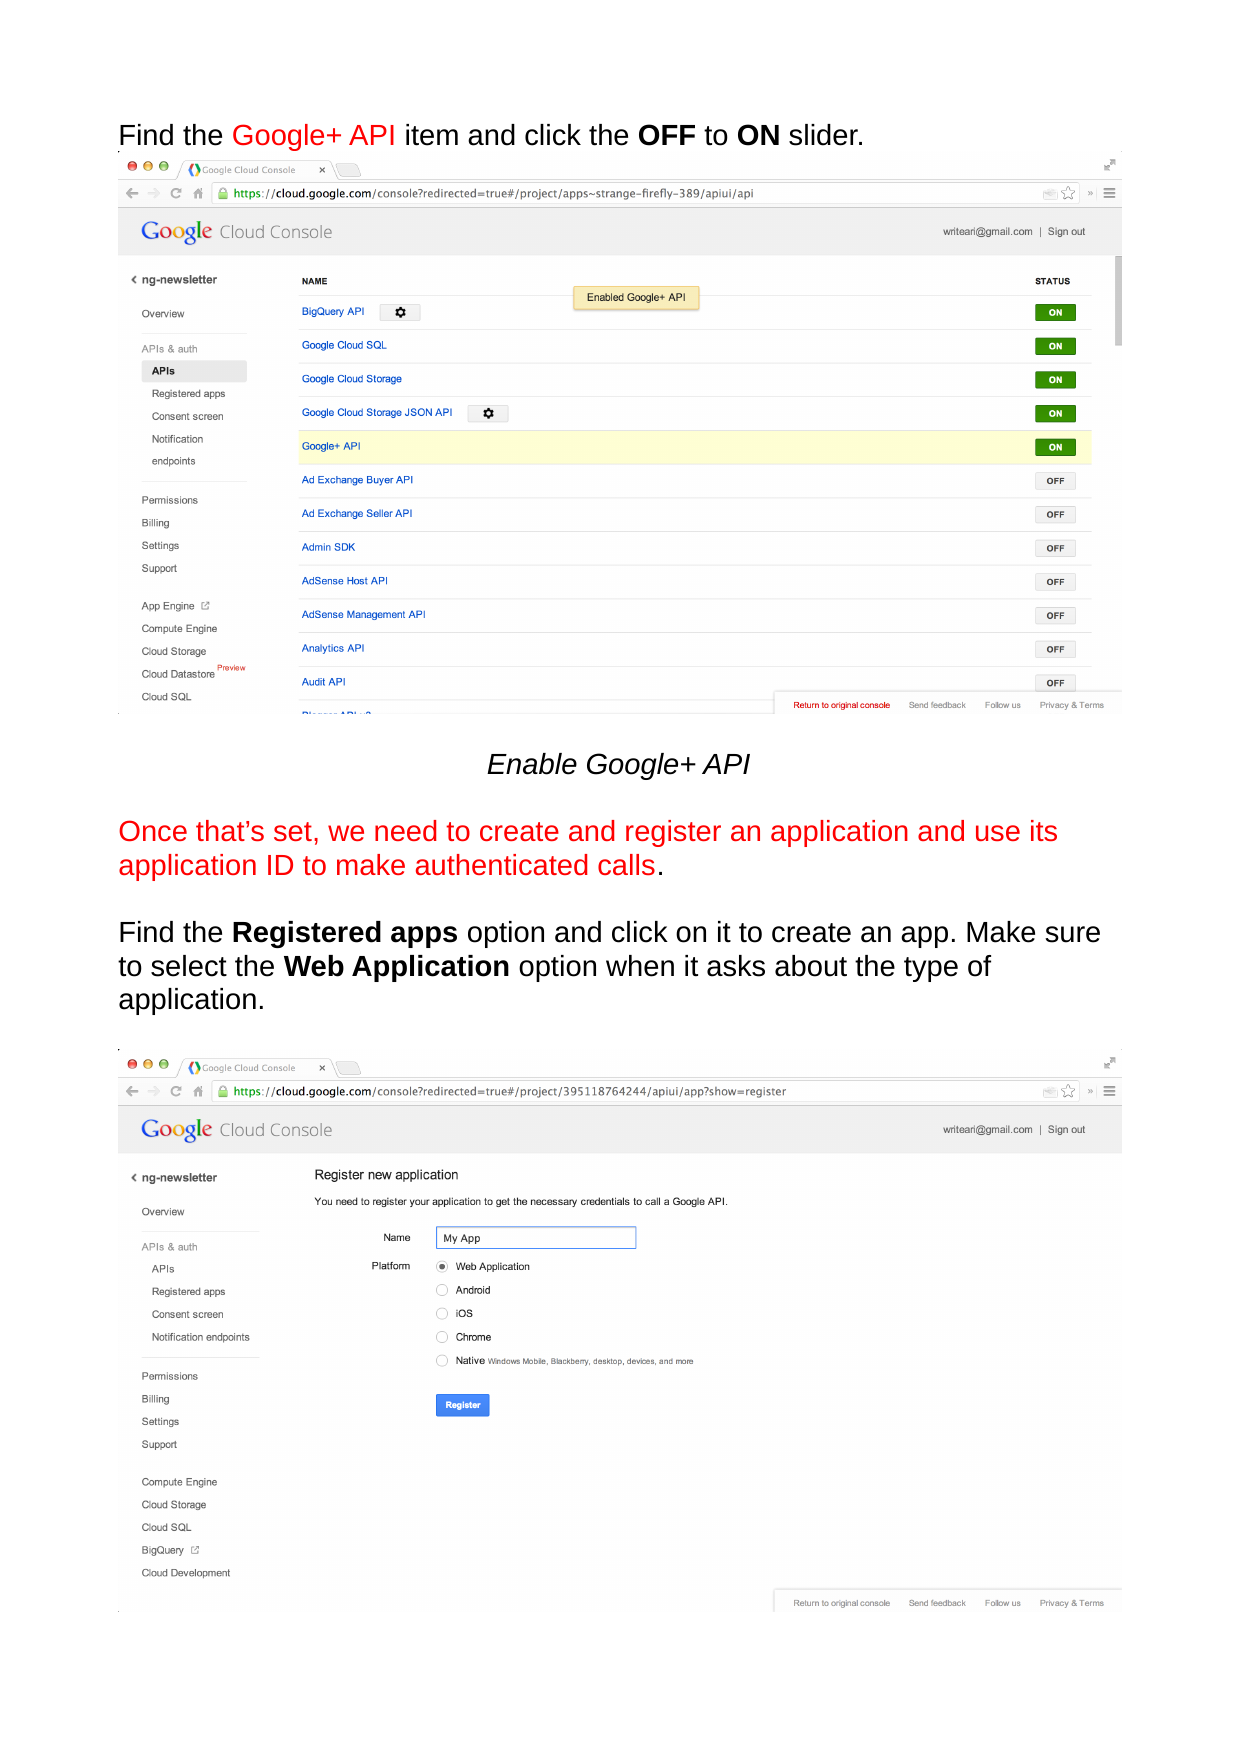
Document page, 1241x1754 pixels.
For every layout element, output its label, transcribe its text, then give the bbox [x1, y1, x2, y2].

text Find the Google+ API item and click the OFF to ON slider. [118, 118, 1122, 151]
text Once that’s set, we need to create and register an application and use its application ID to make authenticated calls. [118, 814, 1122, 882]
text Find the Registered apps option and click on it to create an app. Make sure to select the Web Application option when it asks about the type of application. [118, 915, 1122, 1016]
text Enable Google+ API [118, 747, 1122, 781]
